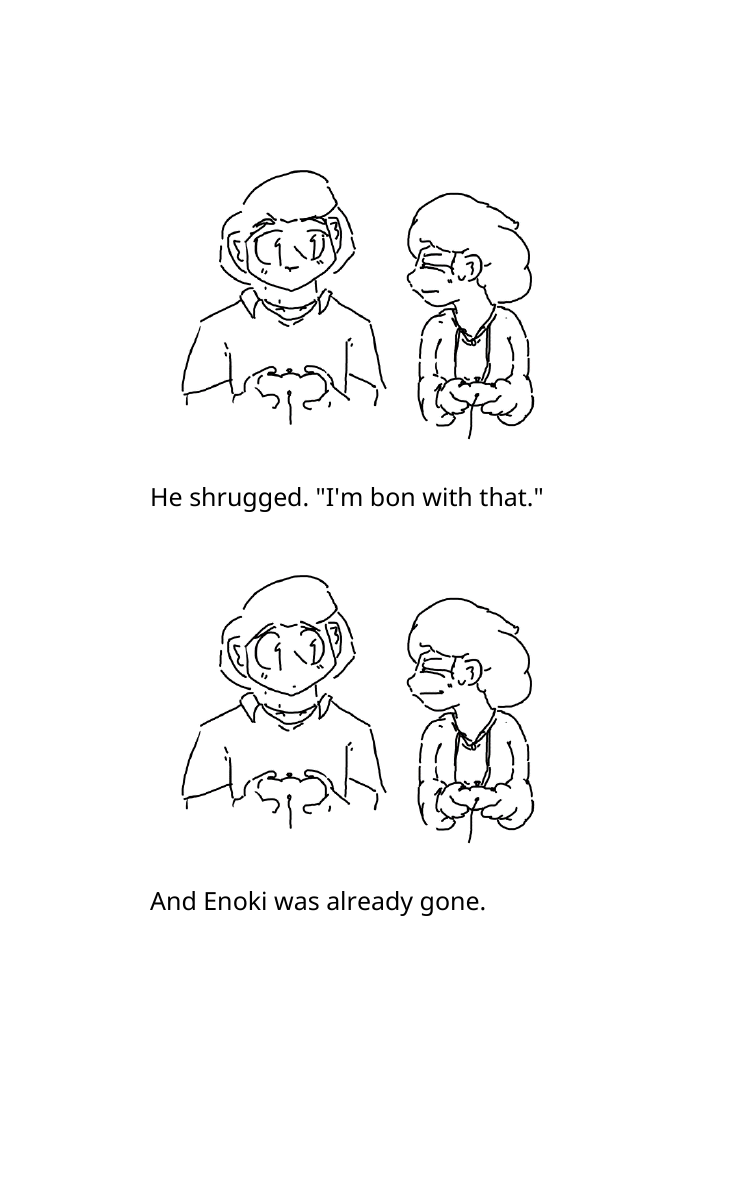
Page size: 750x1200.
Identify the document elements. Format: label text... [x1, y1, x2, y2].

picture [112, 150, 638, 446]
text He shrugged. "I'm bon with that." [112, 479, 637, 513]
picture [112, 554, 638, 850]
text And Enoki was already gone. [112, 884, 637, 918]
